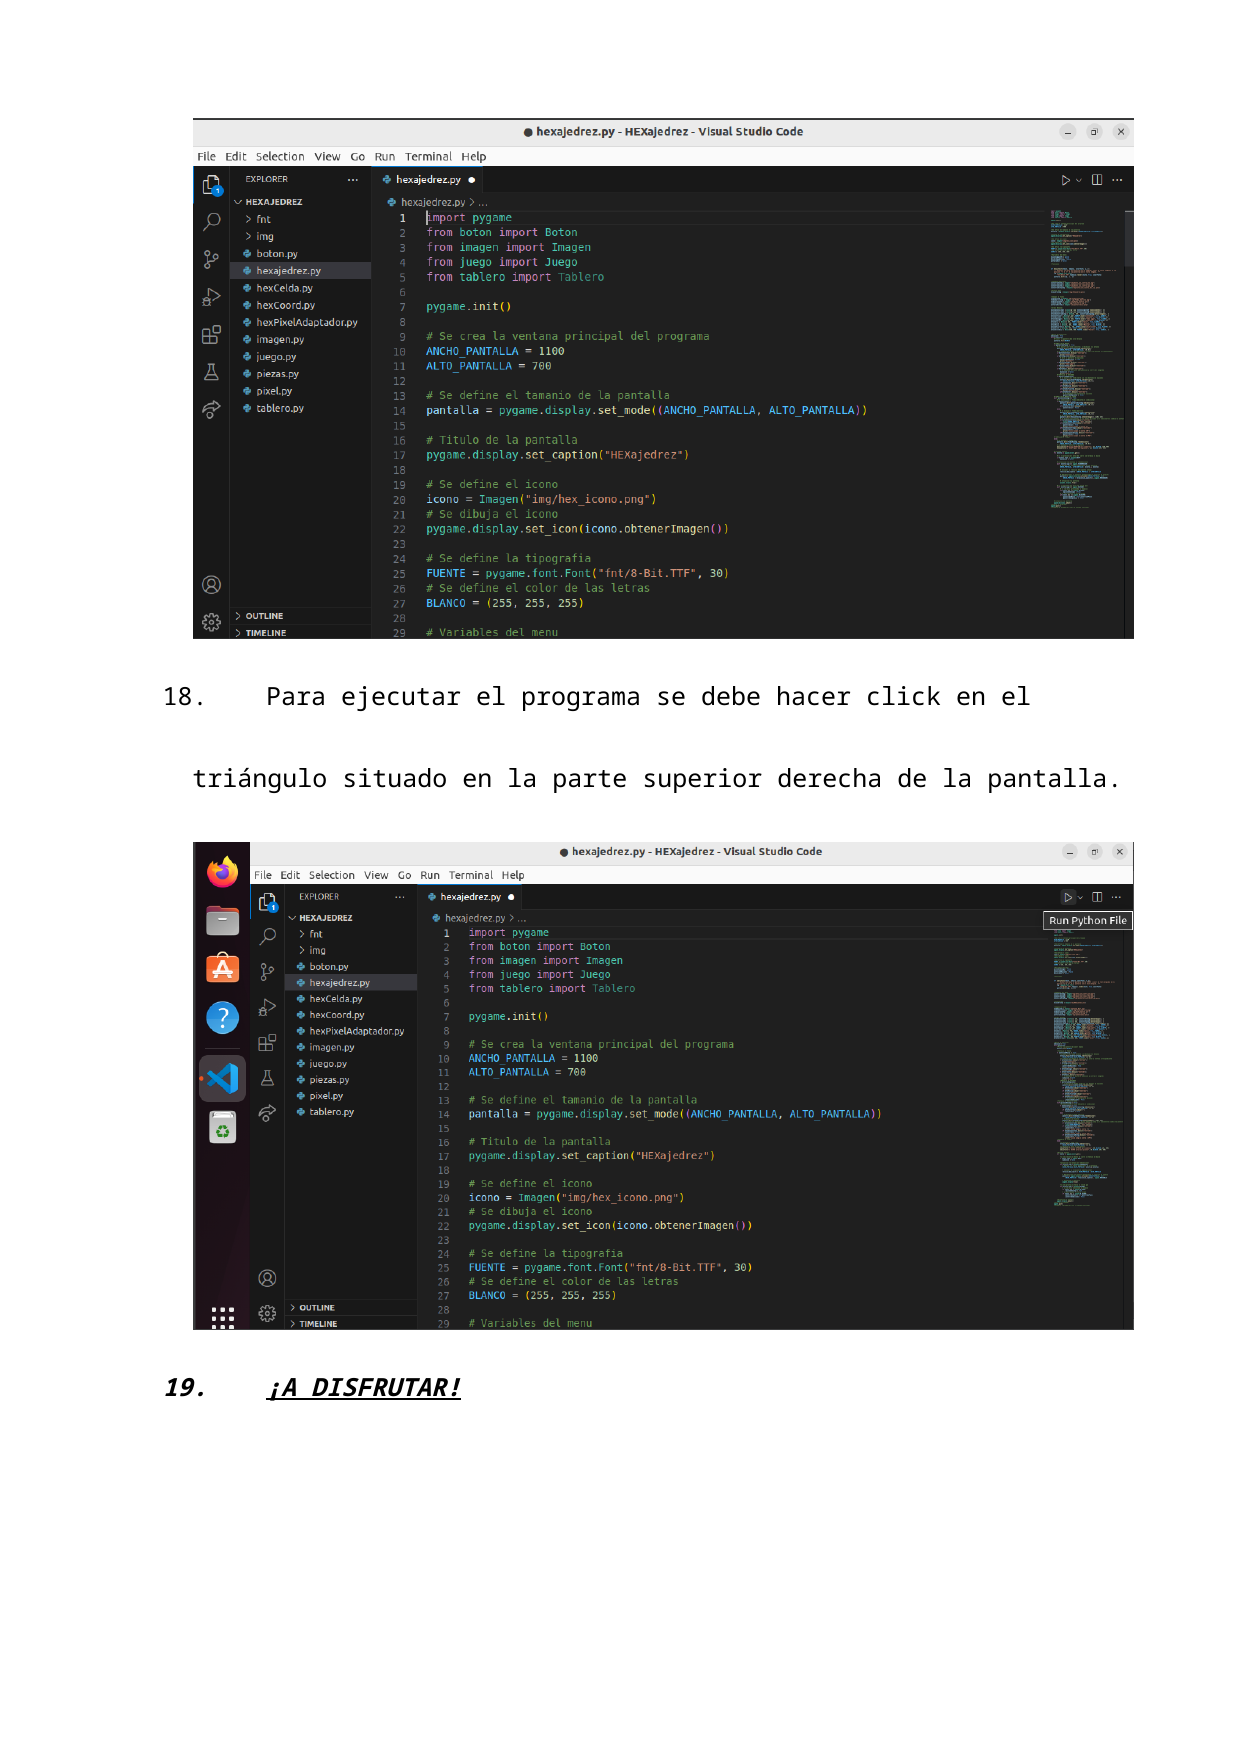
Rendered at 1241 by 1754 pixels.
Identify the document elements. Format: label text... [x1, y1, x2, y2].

list ¡A DISFRUTAR! [162, 1370, 1122, 1404]
list Para ejecutar el programa se debe hacer click en el triángulo situado en la parte superior derecha de la pantalla. [162, 679, 1122, 794]
